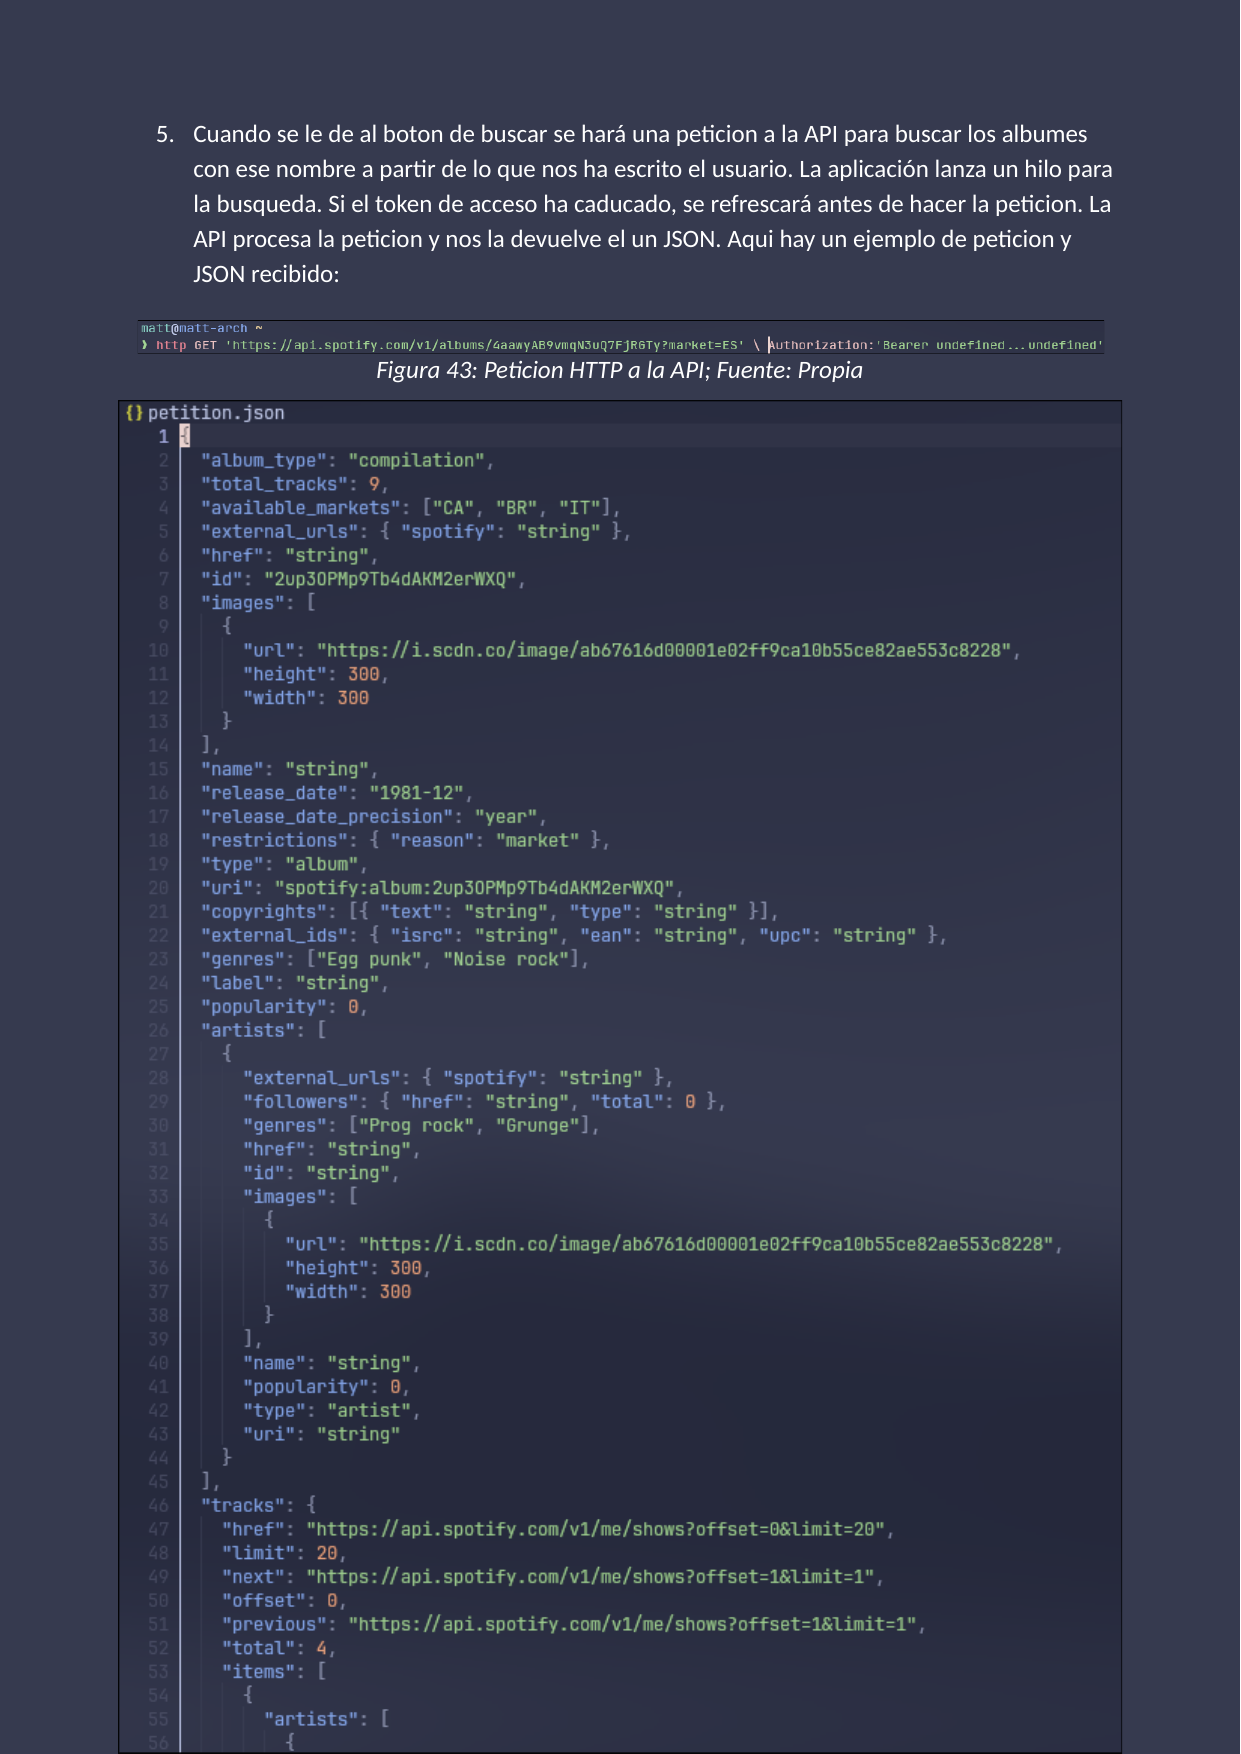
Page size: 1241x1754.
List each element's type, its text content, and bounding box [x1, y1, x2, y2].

text Figura 43: Peticion HTTP a la API; Fuente: Propia [138, 354, 1104, 384]
list Cuando se le de al boton de buscar se hará una peticion a la API para buscar los albumes con ese nombre a partir de lo que nos ha escrito el usuario. La aplicación lanza un hilo para la busqueda. Si el token de acceso ha caducado, se refrescará antes de hacer la peticion. La API procesa la peticion y nos la devuelve el un JSON. Aqui hay un ejemplo de peticion y JSON recibido: [156, 118, 1122, 289]
picture [118, 400, 1123, 1754]
picture [137, 320, 1105, 354]
